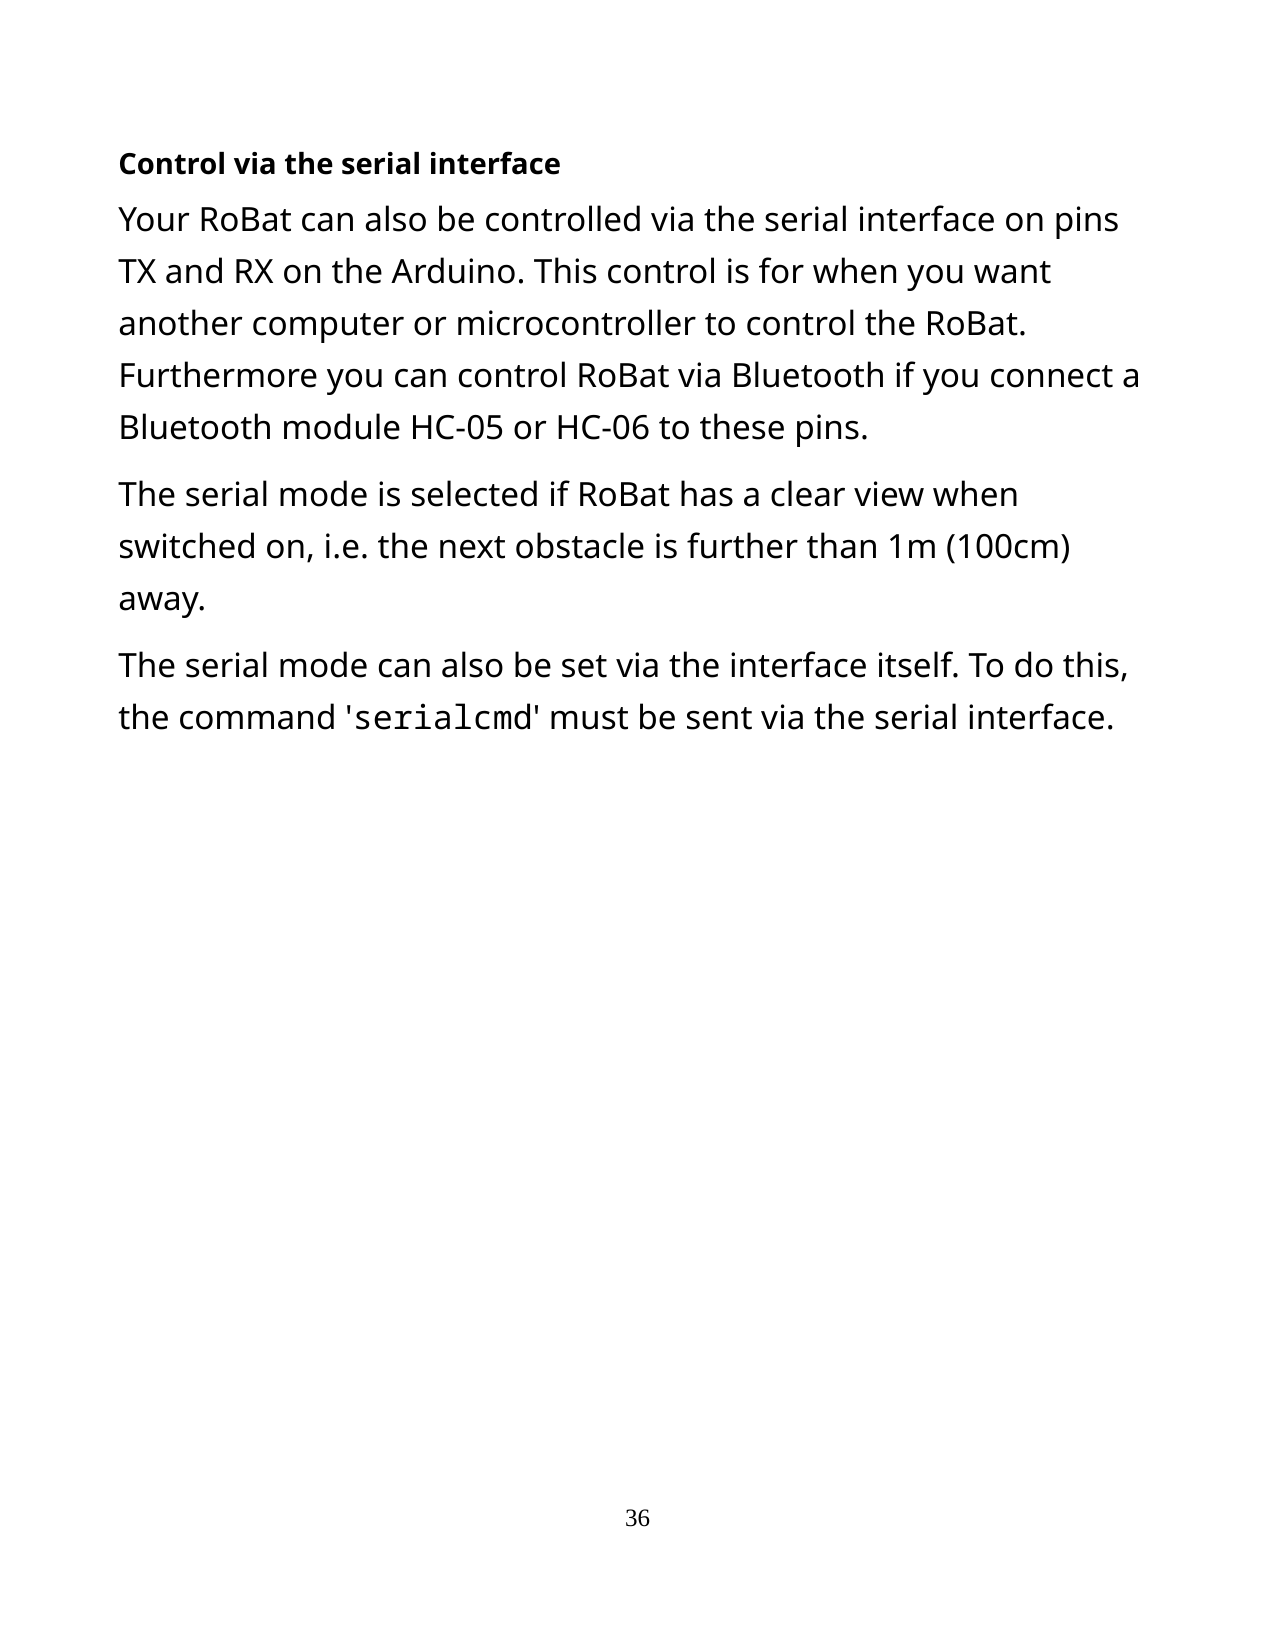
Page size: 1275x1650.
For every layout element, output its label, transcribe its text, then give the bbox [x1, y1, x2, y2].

subtitle Control via the serial interface [118, 143, 1157, 183]
text The serial mode can also be set via the interface itself. To do this, the command 'serialcmd' must be sent via the serial interface. [118, 642, 1157, 739]
text Your RoBat can also be controlled via the serial interface on pins TX and RX on the Arduino. This control is for when you want another computer or microcontroller to control the RoBat. Furthermore you can control RoBat via Bluetooth if you connect a Bluetooth module HC-05 or HC-06 to these pins. [118, 195, 1157, 449]
text The serial mode is selected if RoBat has a clear view when switched on, i.e. the next obstacle is further than 1m (100cm) away. [118, 471, 1157, 621]
